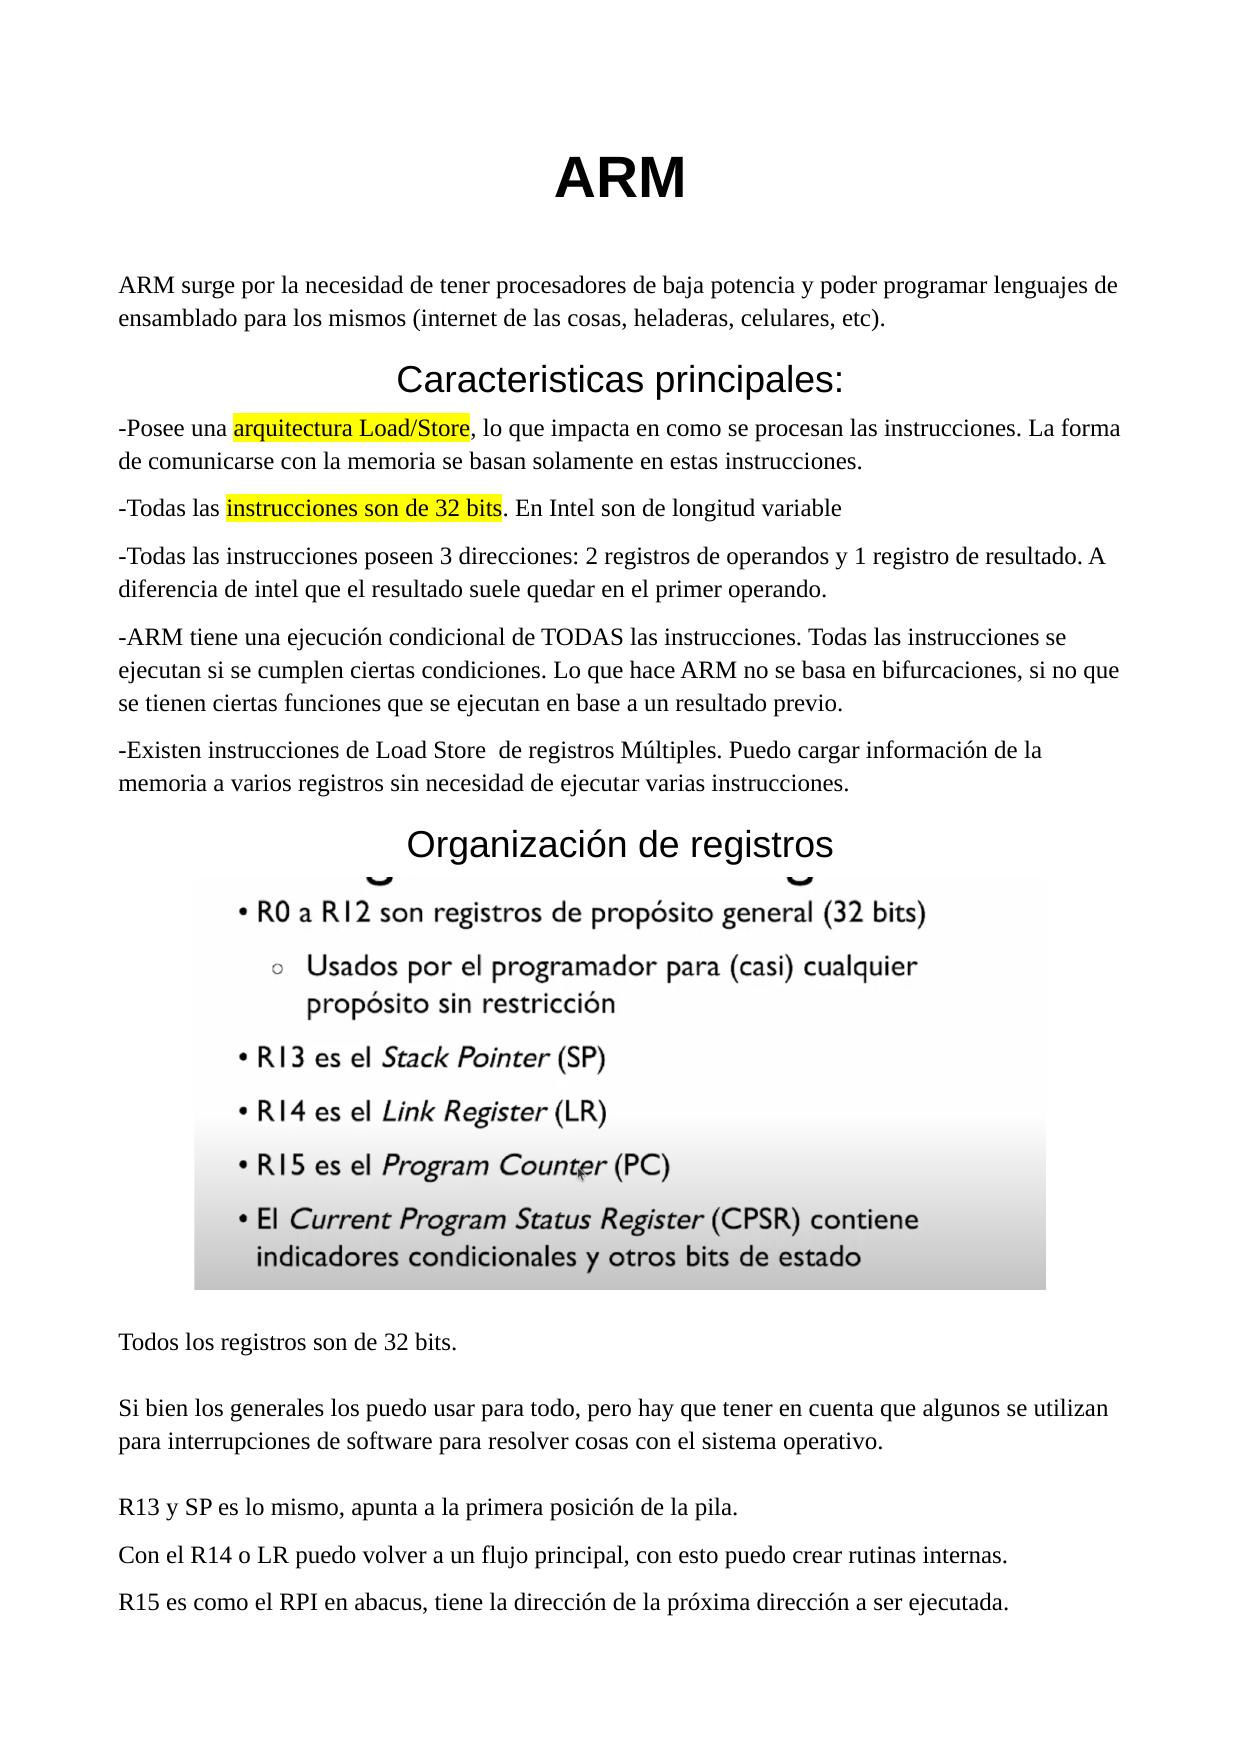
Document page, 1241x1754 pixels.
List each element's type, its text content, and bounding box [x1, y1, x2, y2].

text ARM surge por la necesidad de tener procesadores de baja potencia y poder programar lenguajes de ensamblado para los mismos (internet de las cosas, heladeras, celulares, etc). [118, 270, 1122, 332]
text -Todas las instrucciones poseen 3 direcciones: 2 registros de operandos y 1 registro de resultado. A diferencia de intel que el resultado suele quedar en el primer operando. [118, 541, 1122, 603]
text -Posee una arquitectura Load/Store, lo que impacta en como se procesan las instrucciones. La forma de comunicarse con la memoria se basan solamente en estas instrucciones. [118, 413, 1122, 474]
title ARM [118, 143, 1122, 210]
text Con el R14 o LR puedo volver a un flujo principal, con esto puedo crear rutinas internas. [118, 1540, 1122, 1569]
text Todos los registros son de 32 bits. Si bien los generales los puedo usar para todo, pero hay que tener en cuenta que algunos se utilizan para interrupciones de software para resolver cosas con el sistema operativo. R13 y SP es lo mismo, apunta a la primera posición de la pila. [118, 878, 1122, 1521]
text -Existen instrucciones de Load Store de registros Múltiples. Puedo cargar información de la memoria a varios registros sin necesidad de ejecutar varias instrucciones. [118, 735, 1122, 797]
text R15 es como el RPI en abacus, tiene la dirección de la próxima dirección a ser ejecutada. [118, 1587, 1122, 1616]
picture [194, 877, 1046, 1290]
text -ARM tiene una ejecución condicional de TODAS las instrucciones. Todas las instrucciones se ejecutan si se cumplen ciertas condiciones. Lo que hace ARM no se basa en bifurcaciones, si no que se tienen ciertas funciones que se ejecutan en base a un resultado previo. [118, 622, 1122, 716]
text -Todas las instrucciones son de 32 bits. En Intel son de longitud variable [118, 493, 1122, 522]
subtitle Organización de registros [118, 822, 1122, 865]
subtitle Caracteristicas principales: [118, 357, 1122, 400]
